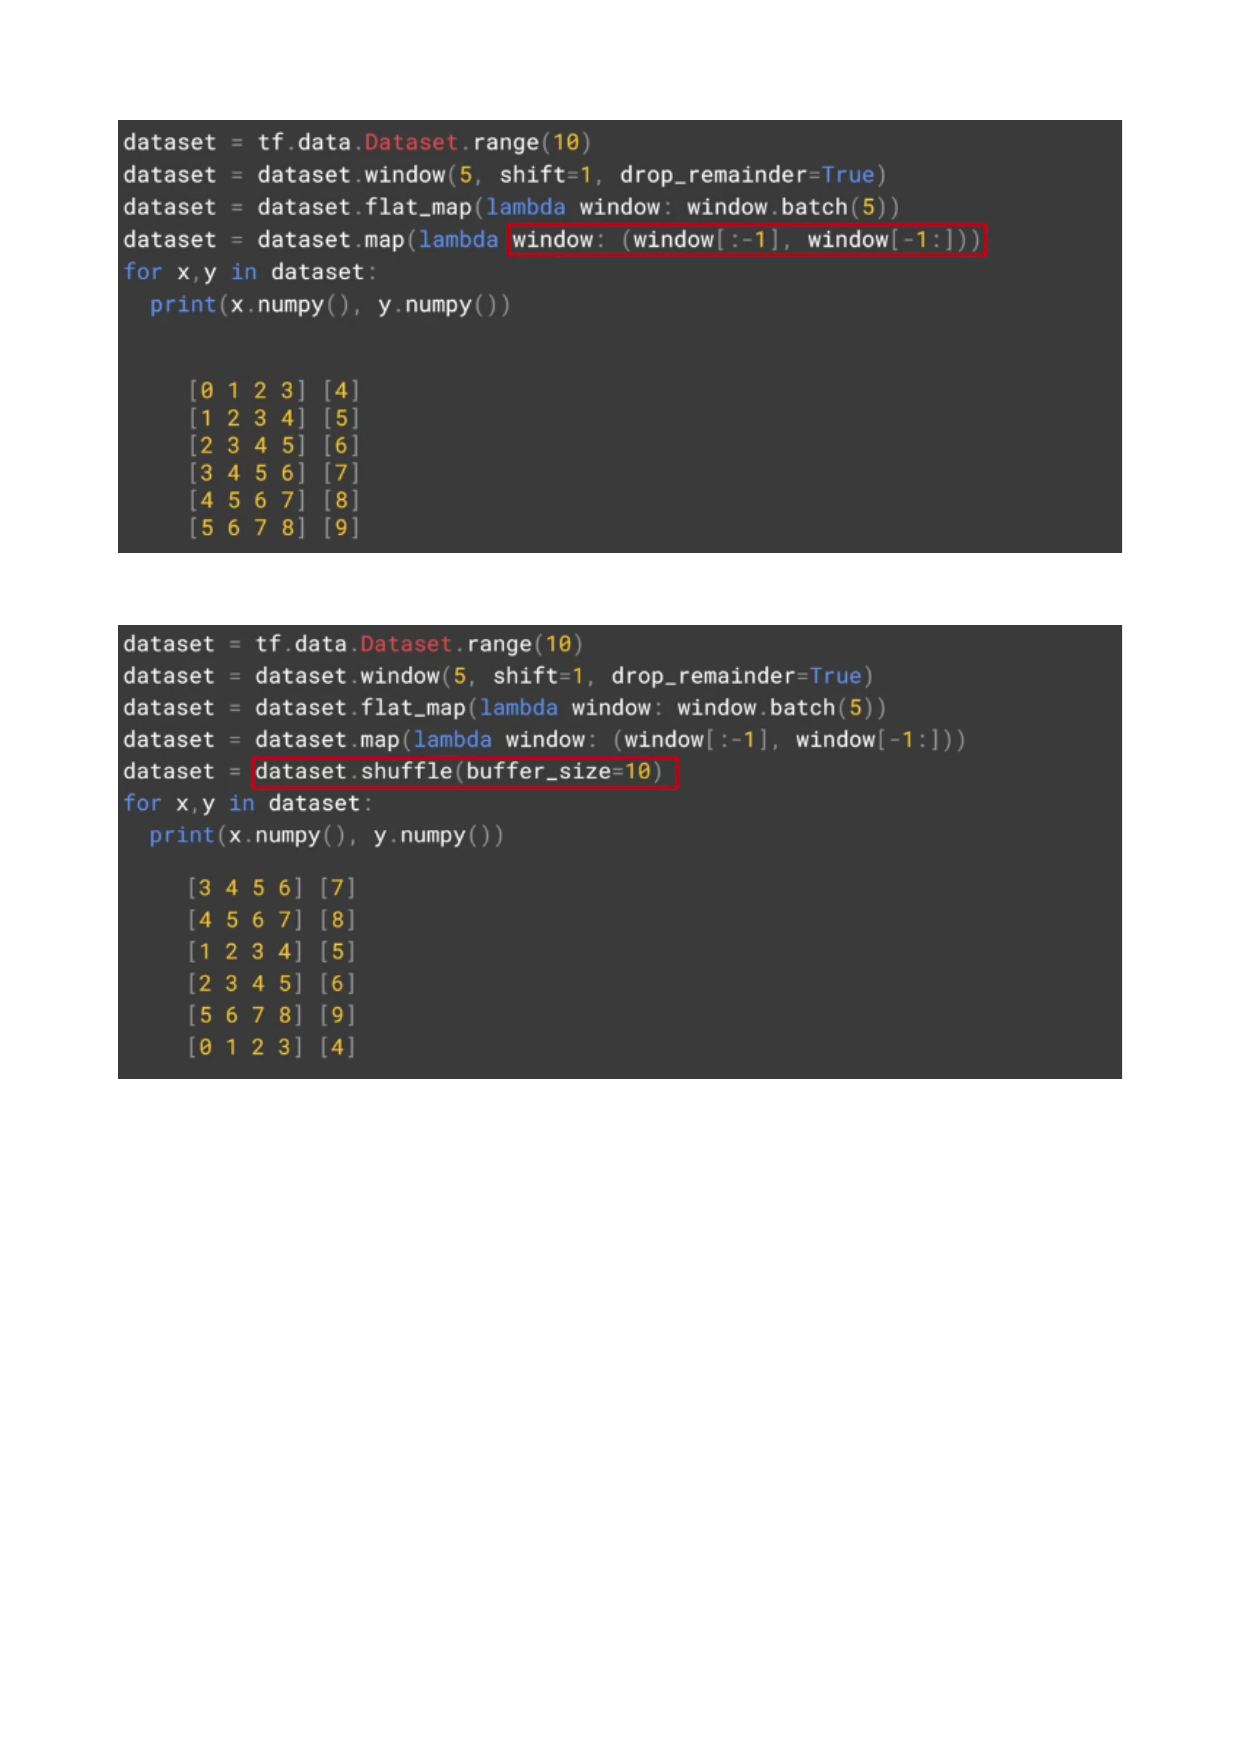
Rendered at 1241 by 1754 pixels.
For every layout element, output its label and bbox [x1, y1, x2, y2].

picture [118, 625, 1123, 1079]
picture [118, 120, 1123, 553]
